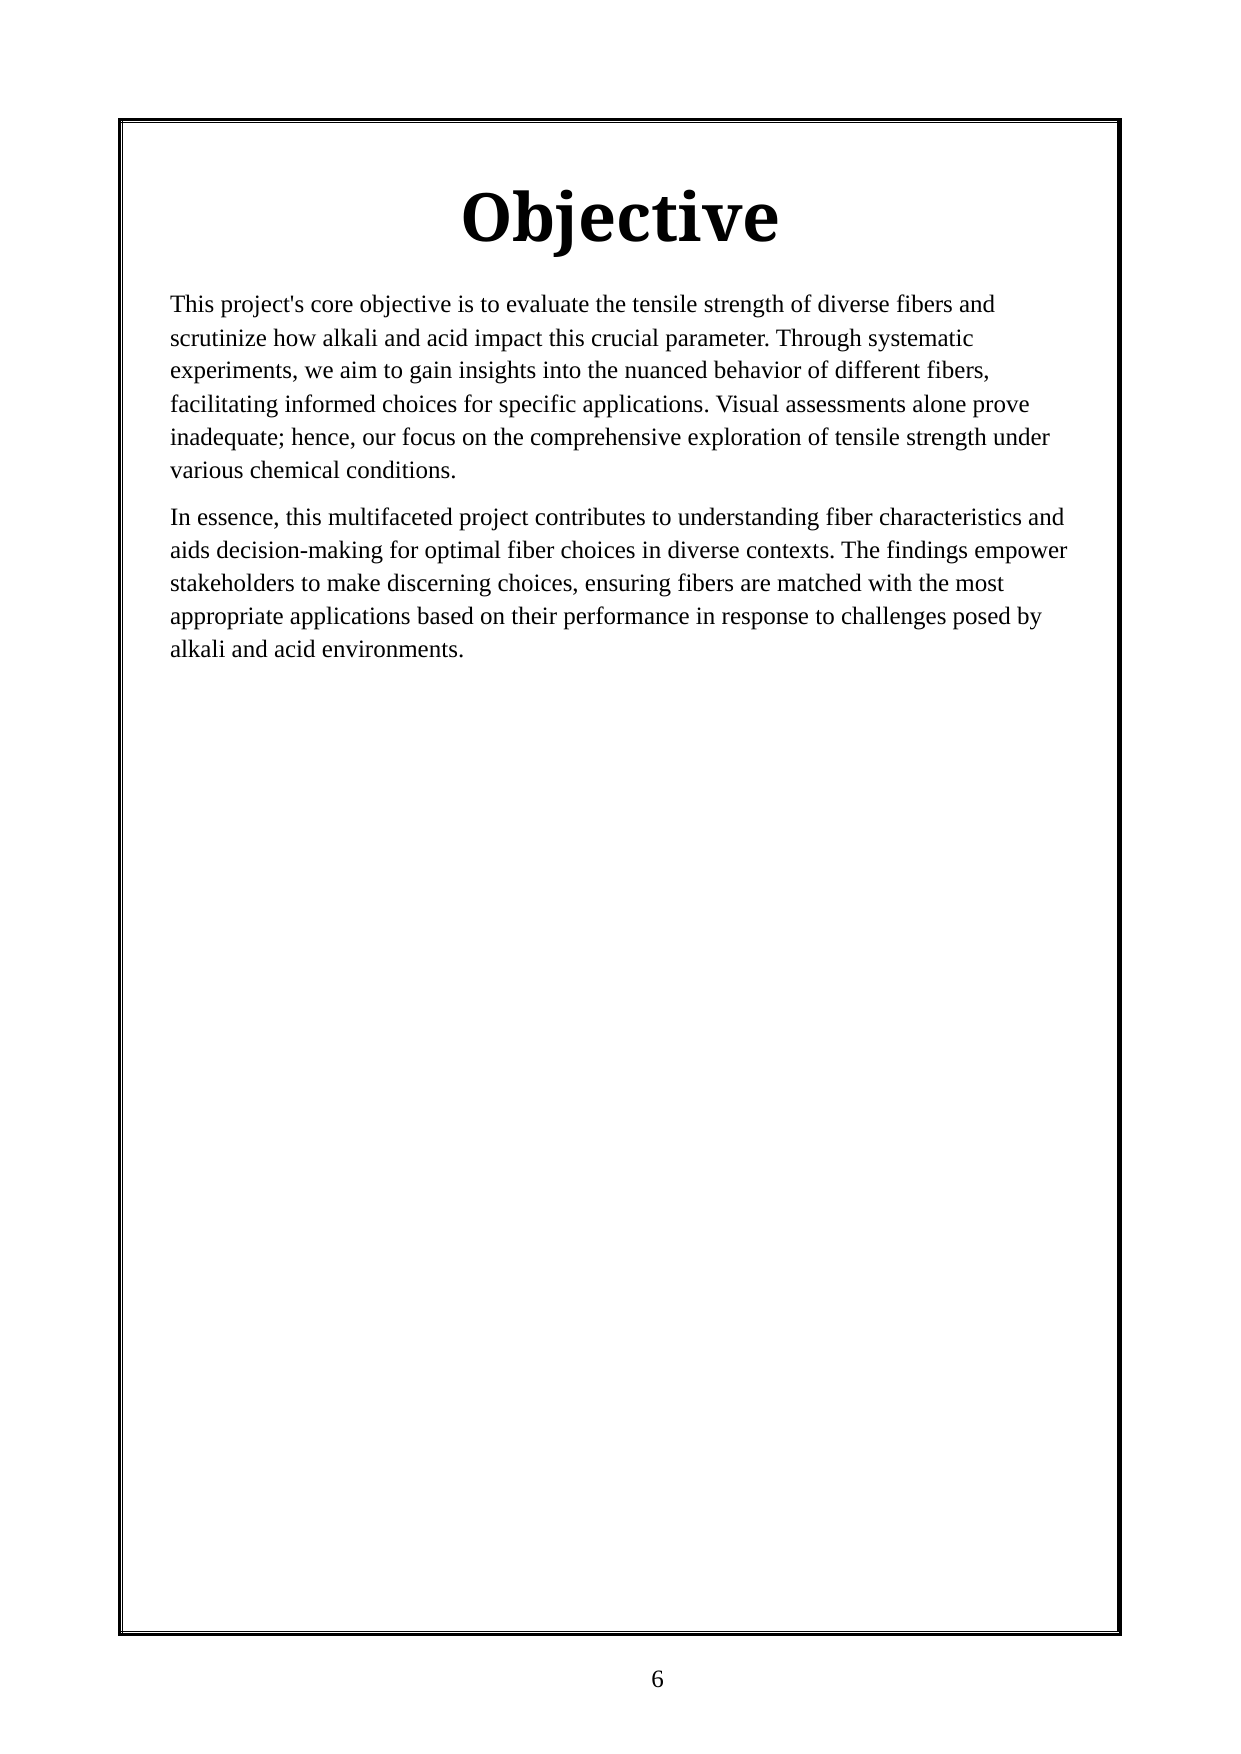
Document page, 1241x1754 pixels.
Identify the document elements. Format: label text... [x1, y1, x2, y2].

text In essence, this multifaceted project contributes to understanding fiber characteristics and aids decision-making for optimal fiber choices in diverse contexts. The findings empower stakeholders to make discerning choices, ensuring fibers are matched with the most appropriate applications based on their performance in response to challenges posed by alkali and acid environments. [170, 502, 1070, 663]
text This project's core objective is to evaluate the tensile strength of diverse fibers and scrutinize how alkali and acid impact this crucial parameter. Through systematic experiments, we aim to gain insights into the nuanced behavior of different fibers, facilitating informed choices for specific applications. Visual assessments alone prove inadequate; hence, our focus on the comprehensive exploration of tensile strength under various chemical conditions. [170, 289, 1070, 483]
text Objective [170, 171, 1070, 261]
